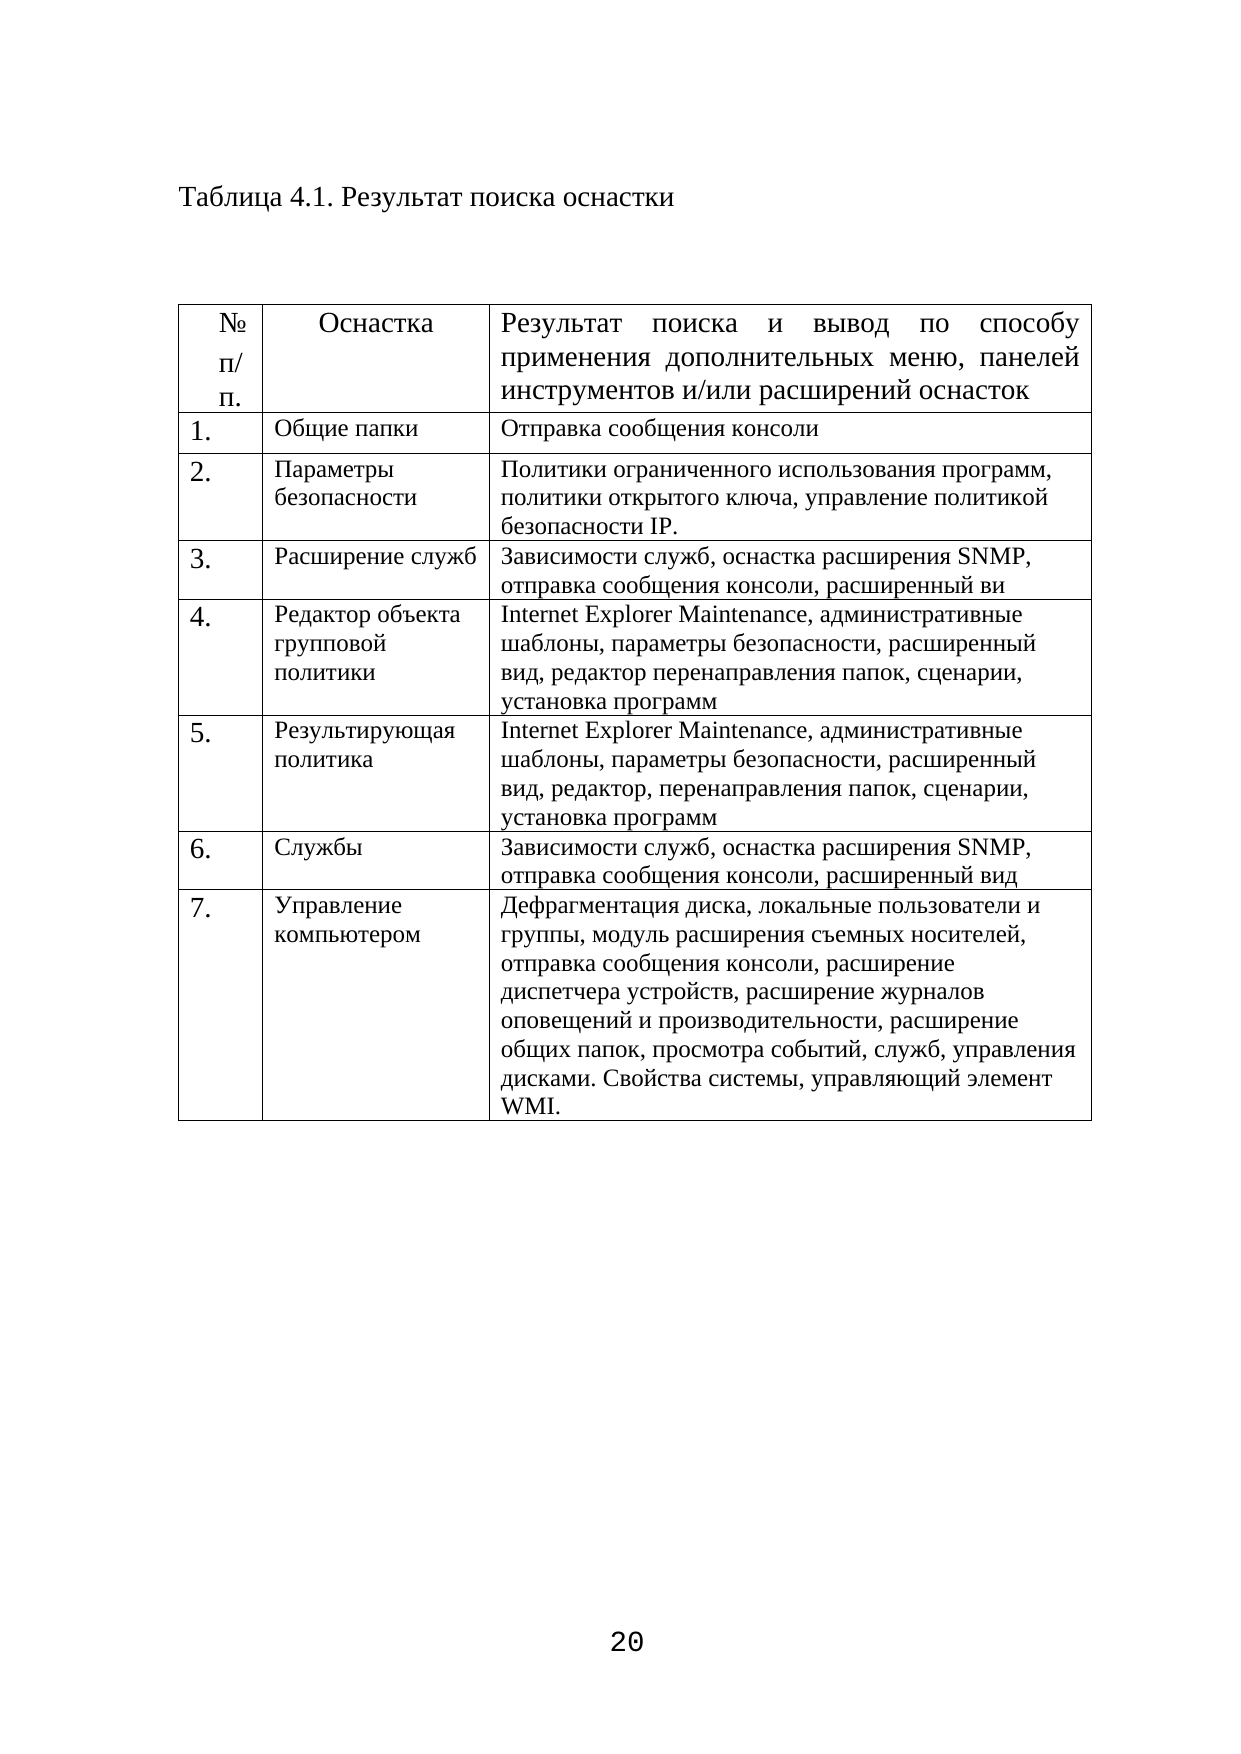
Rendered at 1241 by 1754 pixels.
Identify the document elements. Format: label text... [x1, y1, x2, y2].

table_cell Дефрагментация диска, локальные пользователи и группы, модуль расширения съемных носителей, отправка сообщения консоли, расширение диспетчера устройств, расширение журналов оповещений и производительности, расширение общих папок, просмотра событий, служб, управления дисками. Свойства системы, управляющий элемент WMI. [490, 890, 1091, 1120]
table_header Оснастка [263, 305, 489, 412]
text Таблица 4.1. Результат поиска оснастки [178, 183, 1091, 213]
table_cell 4. [179, 600, 262, 714]
table_cell 7. [179, 890, 262, 1120]
table_cell 1. [179, 413, 262, 453]
table_cell Зависимости служб, оснастка расширения SNMP, отправка сообщения консоли, расширенный ви [490, 541, 1091, 598]
table_cell Параметры безопасности [263, 454, 489, 540]
table_cell Редактор объекта групповой политики [263, 600, 489, 714]
table_cell Политики ограниченного использования программ, политики открытого ключа, управление политикой безопасности IP. [490, 454, 1091, 540]
table_cell Общие папки [263, 413, 489, 453]
table_cell 6. [179, 832, 262, 889]
table_cell Управление компьютером [263, 890, 489, 1120]
table_cell 3. [179, 541, 262, 598]
table_cell 2. [179, 454, 262, 540]
table_cell Службы [263, 832, 489, 889]
table_cell Internet Explorer Maintenance, административные шаблоны, параметры безопасности, расширенный вид, редактор, перенаправления папок, сценарии, установка программ [490, 716, 1091, 831]
table_cell Результирующая политика [263, 716, 489, 831]
table_cell Отправка сообщения консоли [490, 413, 1091, 453]
table_cell 5. [179, 716, 262, 831]
table_cell Зависимости служб, оснастка расширения SNMP, отправка сообщения консоли, расширенный вид [490, 832, 1091, 889]
table_cell Internet Explorer Maintenance, административные шаблоны, параметры безопасности, расширенный вид, редактор перенаправления папок, сценарии, установка программ [490, 600, 1091, 714]
table_header Результат поиска и вывод по способу применения дополнительных меню, панелей инструментов и/или расширений оснасток [490, 305, 1091, 412]
table_header № п/п. [179, 305, 262, 412]
table_cell Расширение служб [263, 541, 489, 598]
